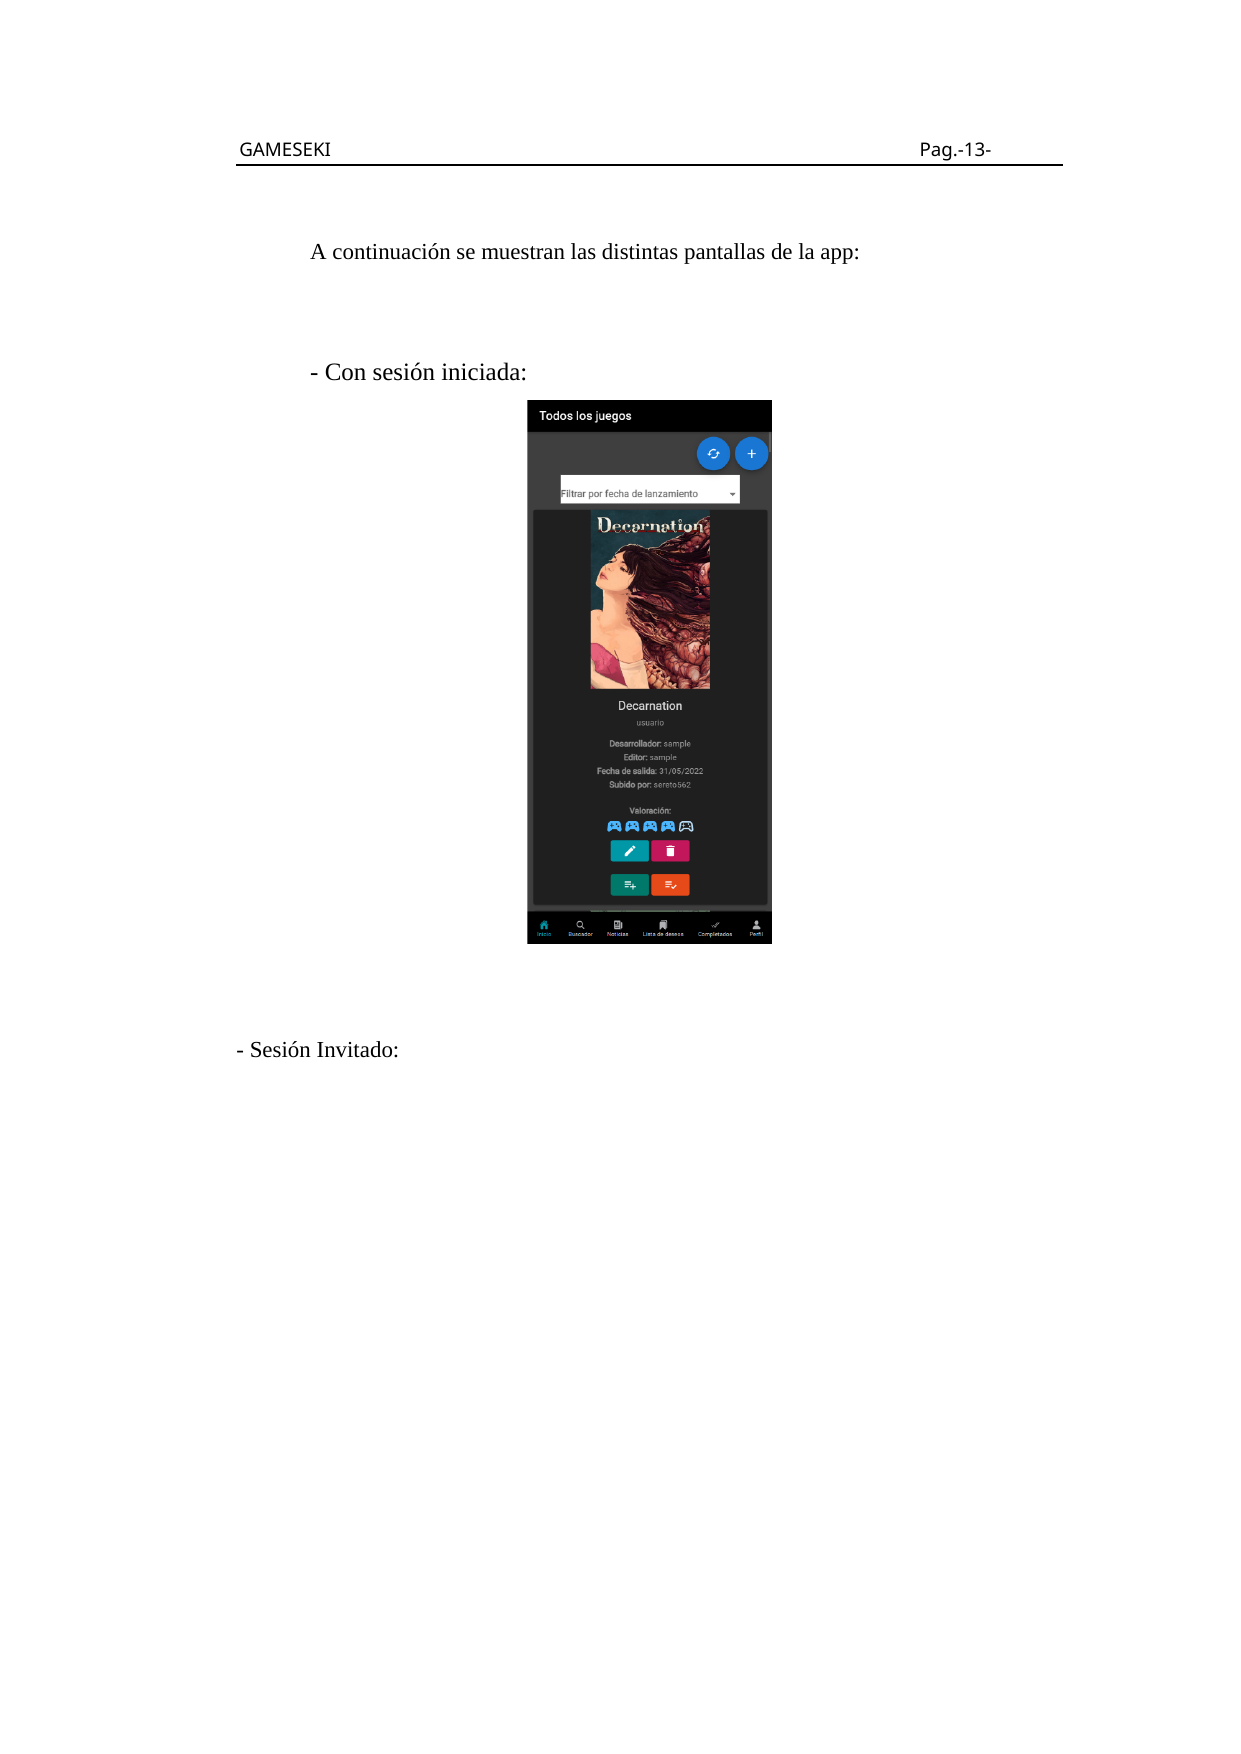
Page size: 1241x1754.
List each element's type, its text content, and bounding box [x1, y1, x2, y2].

text A continuación se muestran las distintas pantallas de la app: [236, 238, 1063, 265]
text - Con sesión iniciada: [236, 357, 1063, 386]
text - Sesión Invitado: [236, 1036, 1063, 1062]
picture [527, 400, 772, 944]
